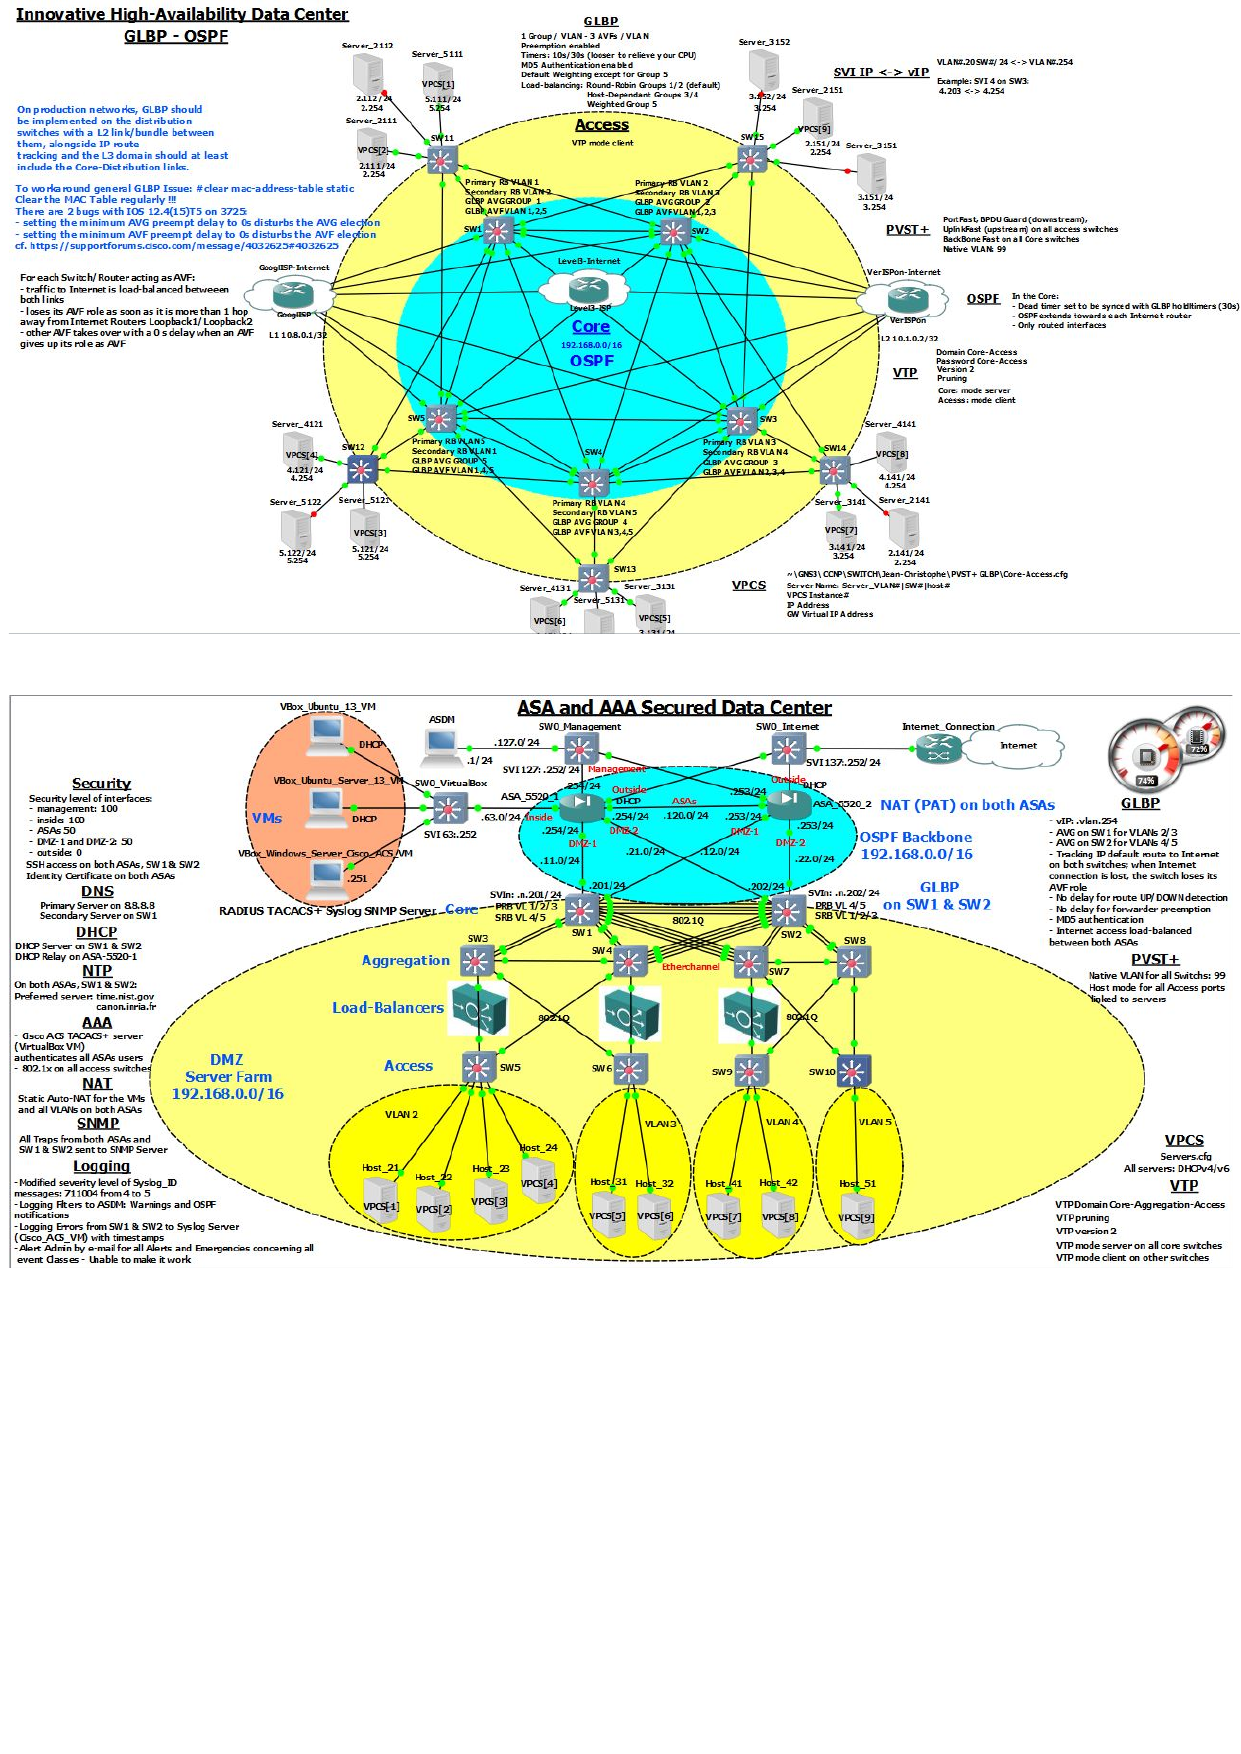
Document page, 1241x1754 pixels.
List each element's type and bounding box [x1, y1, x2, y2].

picture [8, 695, 1233, 1268]
picture [8, 0, 1240, 634]
